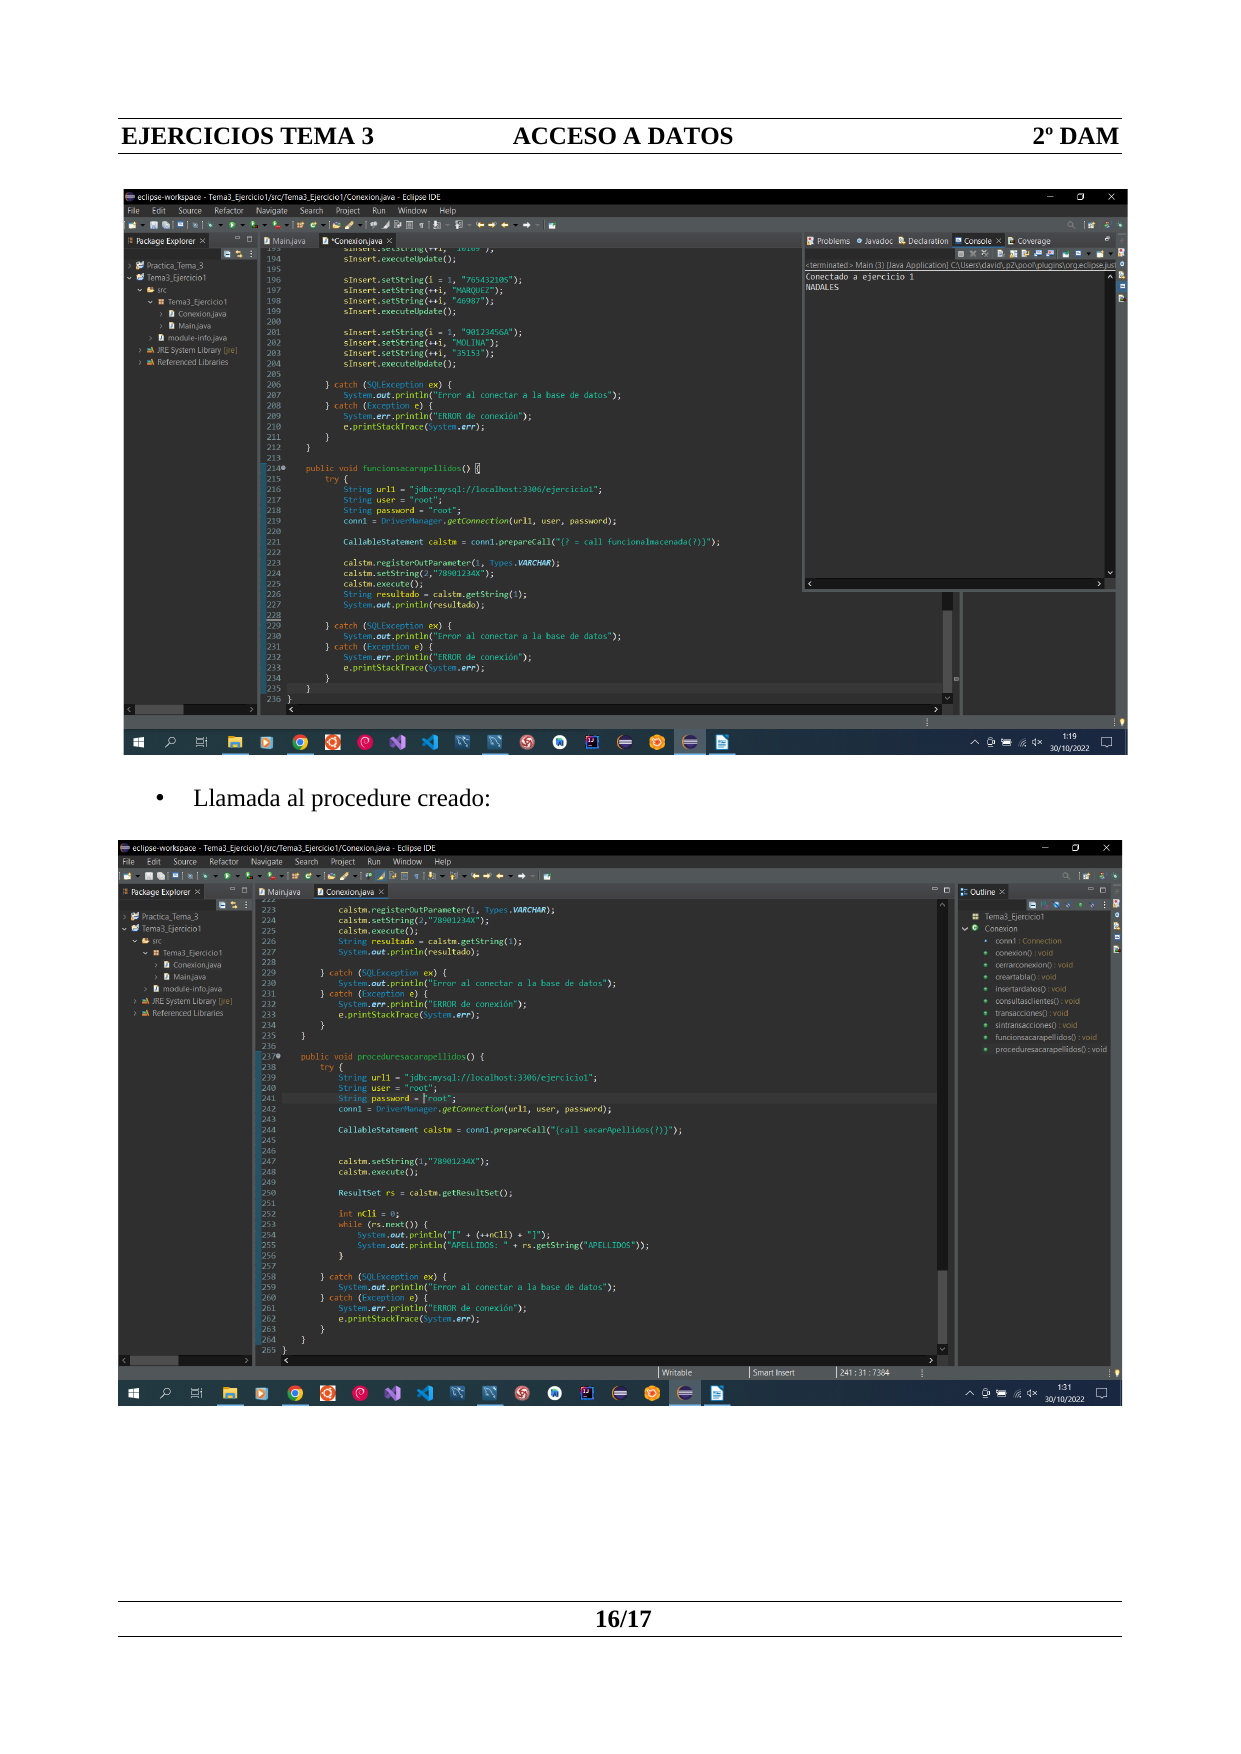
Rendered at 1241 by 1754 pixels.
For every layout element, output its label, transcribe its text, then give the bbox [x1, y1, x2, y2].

picture [118, 840, 1123, 1406]
picture [123, 189, 1128, 755]
list Llamada al procedure creado: [156, 783, 1122, 812]
